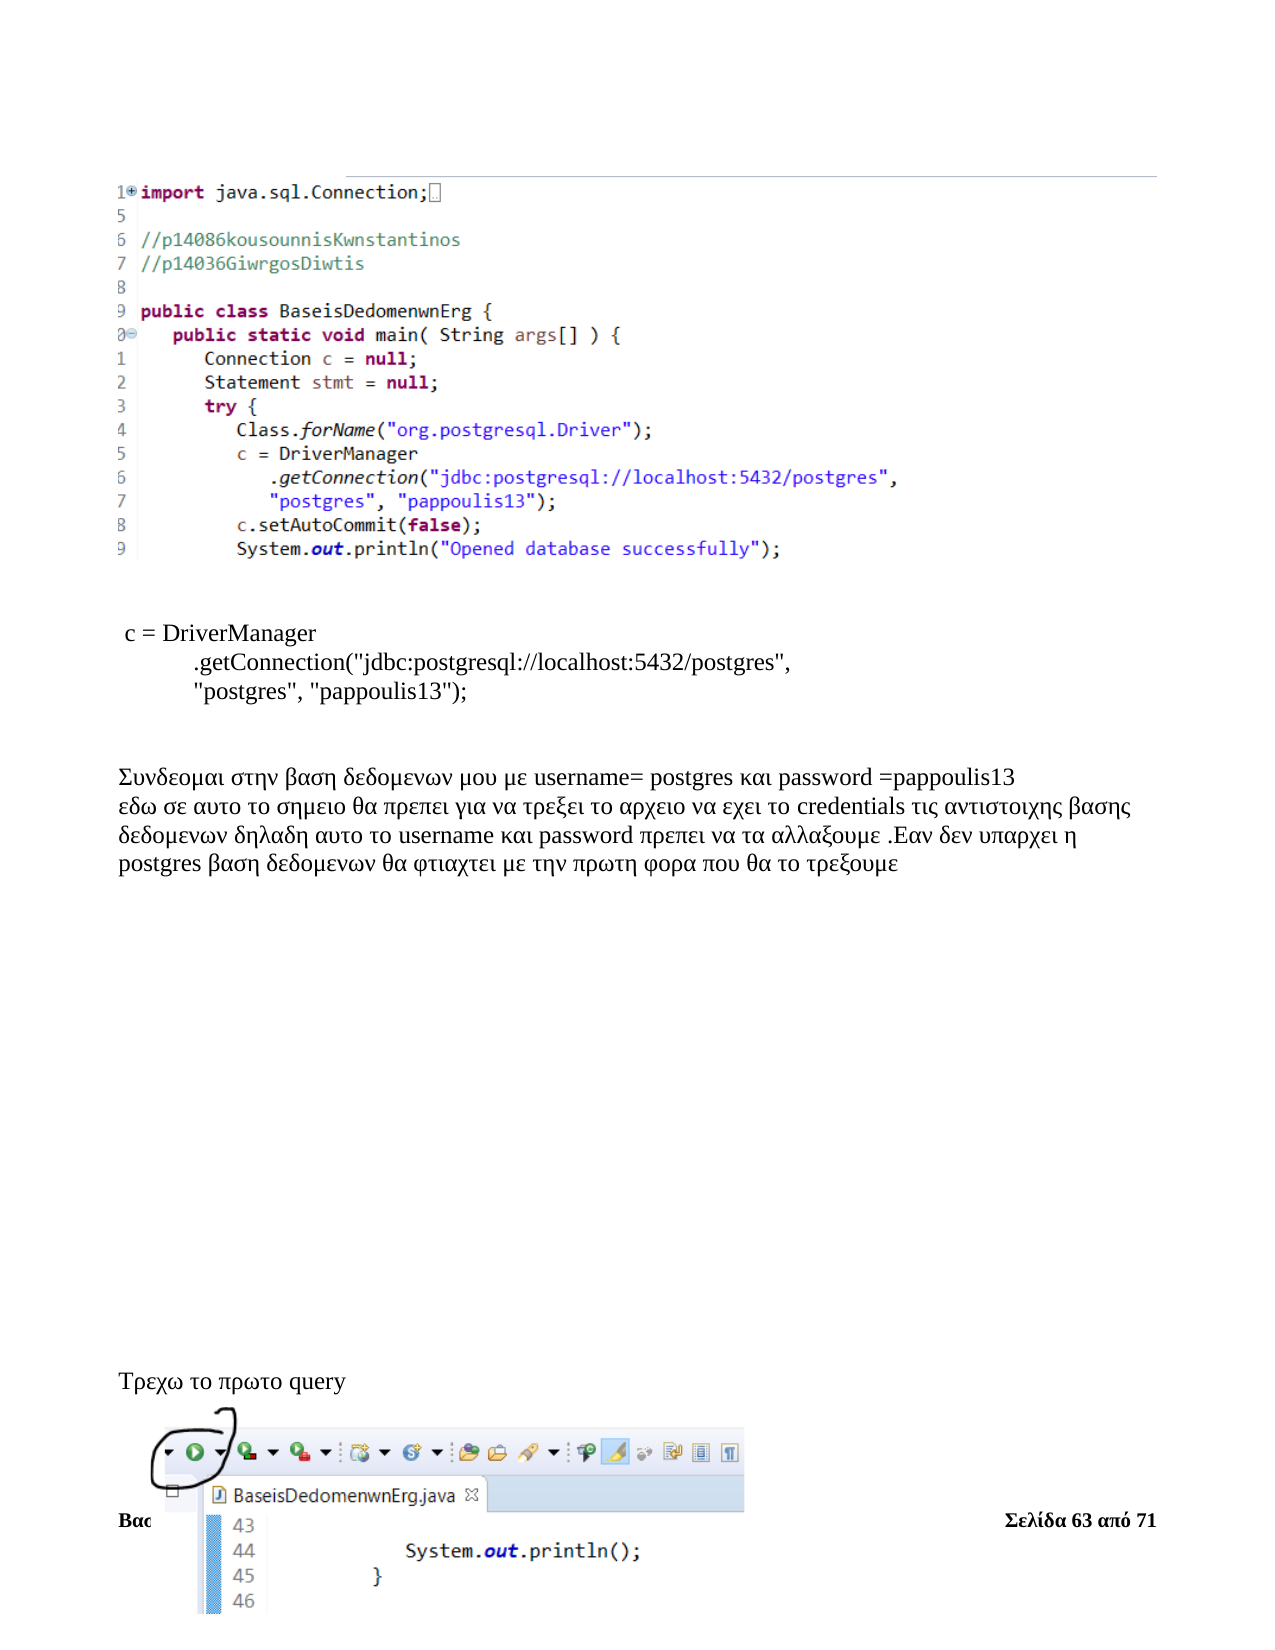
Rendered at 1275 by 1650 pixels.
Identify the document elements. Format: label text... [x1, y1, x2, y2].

text εδω σε αυτο το σημειο θα πρεπει για να τρεξει το αρχειο να εχει το credentials τις αντιστοιχης βασης δεδομενων δηλαδη αυτο το username και password πρεπει να τα αλλαξουμε .Εαν δεν υπαρχει η postgres βαση δεδομενων θα φτιαχτει με την πρωτη φορα που θα το τρεξουμε [118, 791, 1157, 877]
text Συνδεομαι στην βαση δεδομενων μου με username= postgres και password =pappoulis13 [118, 762, 1157, 791]
text Τρεχω το πρωτο query [118, 1366, 1157, 1395]
text "postgres", "pappoulis13"); [118, 676, 1157, 705]
picture [118, 176, 1157, 561]
text .getConnection("jdbc:postgresql://localhost:5432/postgres", [118, 647, 1157, 676]
text c = DriverManager [118, 618, 1157, 647]
picture [150, 1407, 745, 1614]
